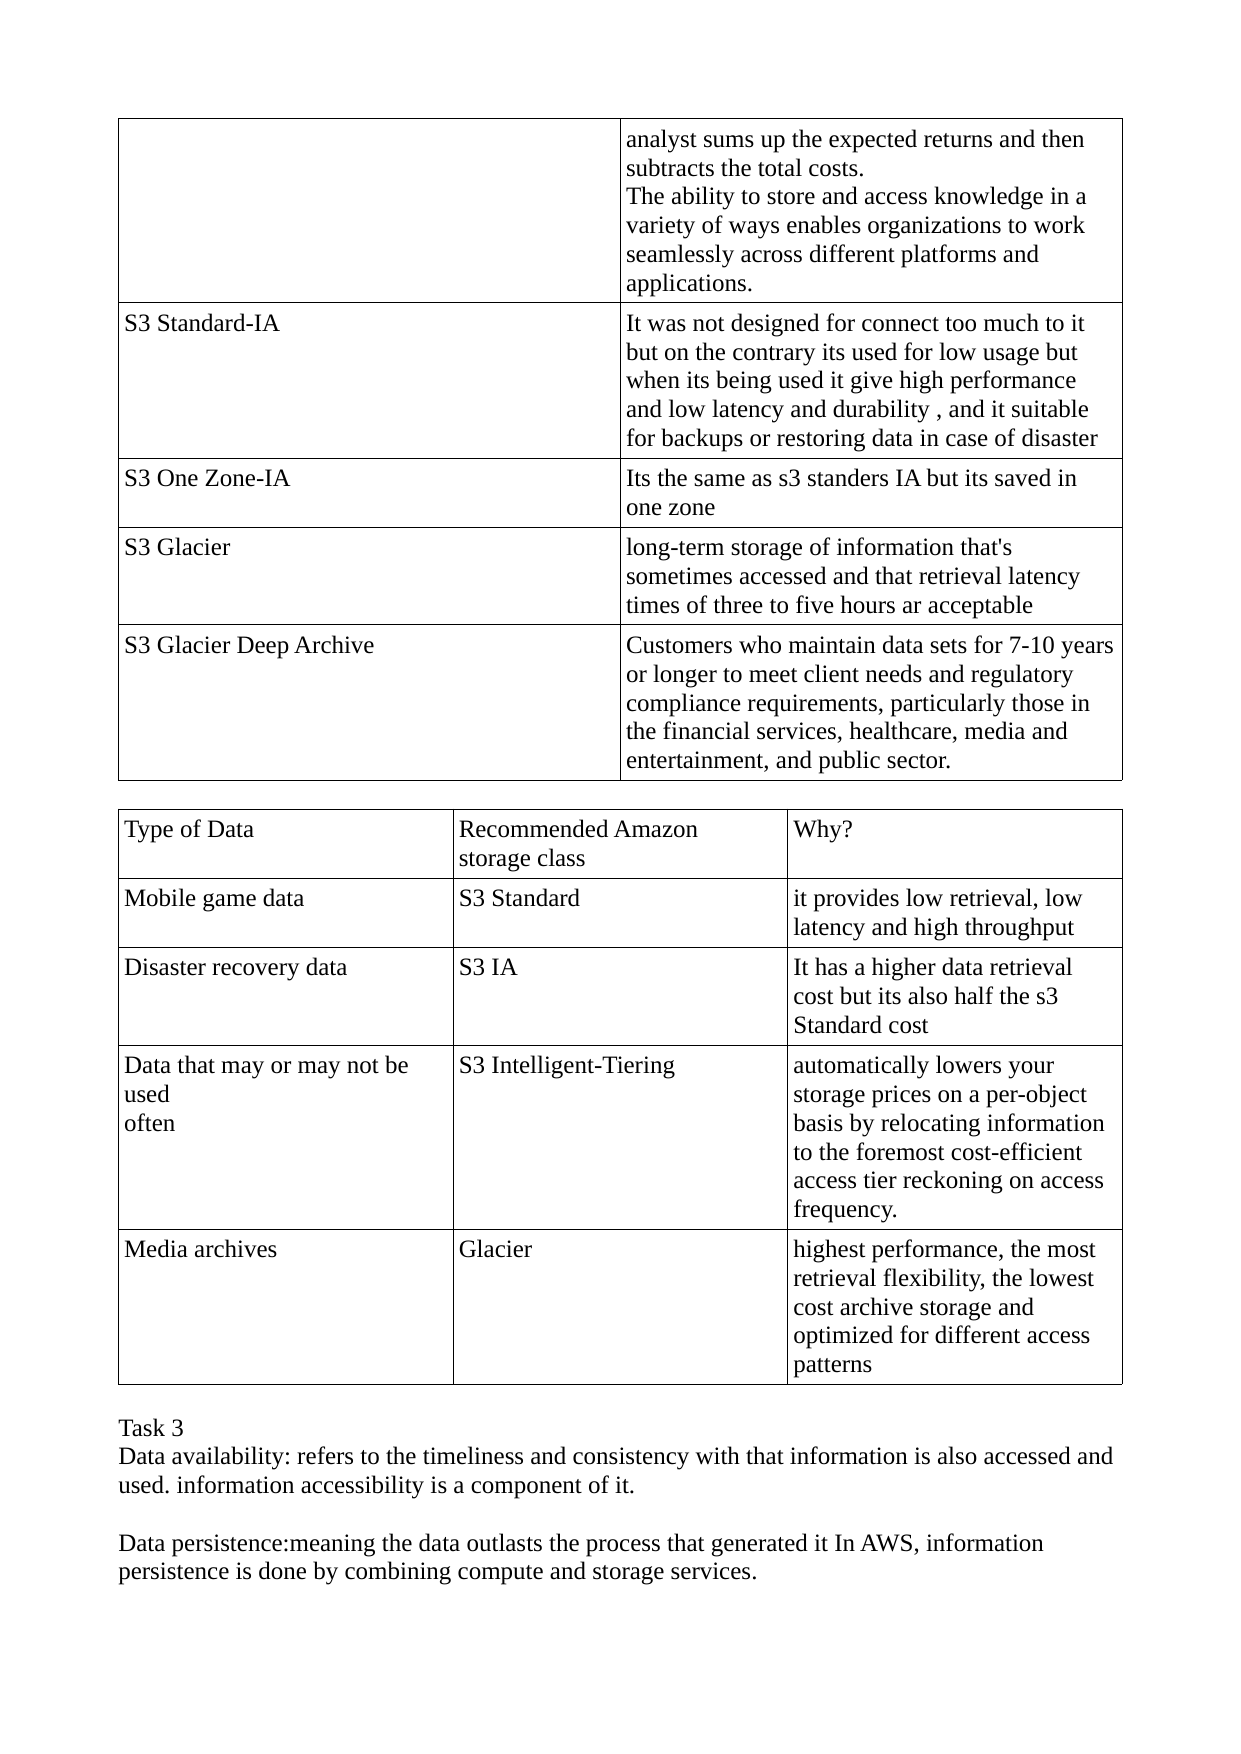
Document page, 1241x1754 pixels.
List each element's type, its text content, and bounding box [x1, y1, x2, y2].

table_cell it provides low retrieval, low latency and high throughput [788, 879, 1122, 947]
table_cell Glacier [454, 1230, 787, 1384]
table_cell Disaster recovery data [119, 948, 453, 1044]
table_cell Customers who maintain data sets for 7-10 years or longer to meet client needs and regulatory compliance requirements, particularly those in the financial services, healthcare, media and entertainment, and public sector. [621, 625, 1122, 780]
text Data persistence:meaning the data outlasts the process that generated it In AWS, information persistence is done by combining compute and storage services. [118, 1528, 1122, 1585]
text Data availability: refers to the timeliness and consistency with that information is also accessed and used. information accessibility is a component of it. [118, 1441, 1122, 1528]
table_cell It was not designed for connect too much to it but on the contrary its used for low usage but when its being used it give high performance and low latency and durability , and it suitable for backups or restoring data in case of disaster [621, 303, 1122, 457]
table_cell [119, 119, 620, 302]
table_cell Media archives [119, 1230, 453, 1384]
table_cell Data that may or may not be used often [119, 1046, 453, 1228]
table_cell automatically lowers your storage prices on a per-object basis by relocating information to the foremost cost-efficient access tier reckoning on access frequency. [788, 1046, 1122, 1228]
table_cell Mobile game data [119, 879, 453, 947]
table_cell S3 Glacier Deep Archive [119, 625, 620, 780]
table_cell highest performance, the most retrieval flexibility, the lowest cost archive storage and optimized for different access patterns [788, 1230, 1122, 1384]
table_header Why? [788, 810, 1122, 878]
table_cell S3 Standard-IA [119, 303, 620, 457]
table_cell Its the same as s3 standers IA but its saved in one zone [621, 459, 1122, 527]
table_header Type of Data [119, 810, 453, 878]
text Task 3 [118, 1413, 1122, 1441]
table_cell analyst sums up the expected returns and then subtracts the total costs. The ability to store and access knowledge in a variety of ways enables organizations to work seamlessly across different platforms and applications. [621, 119, 1122, 302]
table_cell S3 Intelligent-Tiering [454, 1046, 787, 1228]
table_cell long-term storage of information that's sometimes accessed and that retrieval latency times of three to five hours ar acceptable [621, 528, 1122, 624]
table_cell It has a higher data retrieval cost but its also half the s3 Standard cost [788, 948, 1122, 1044]
table_cell S3 Glacier [119, 528, 620, 624]
table_cell S3 IA [454, 948, 787, 1044]
table_cell S3 Standard [454, 879, 787, 947]
table_header Recommended Amazon storage class [454, 810, 787, 878]
table_cell S3 One Zone-IA [119, 459, 620, 527]
